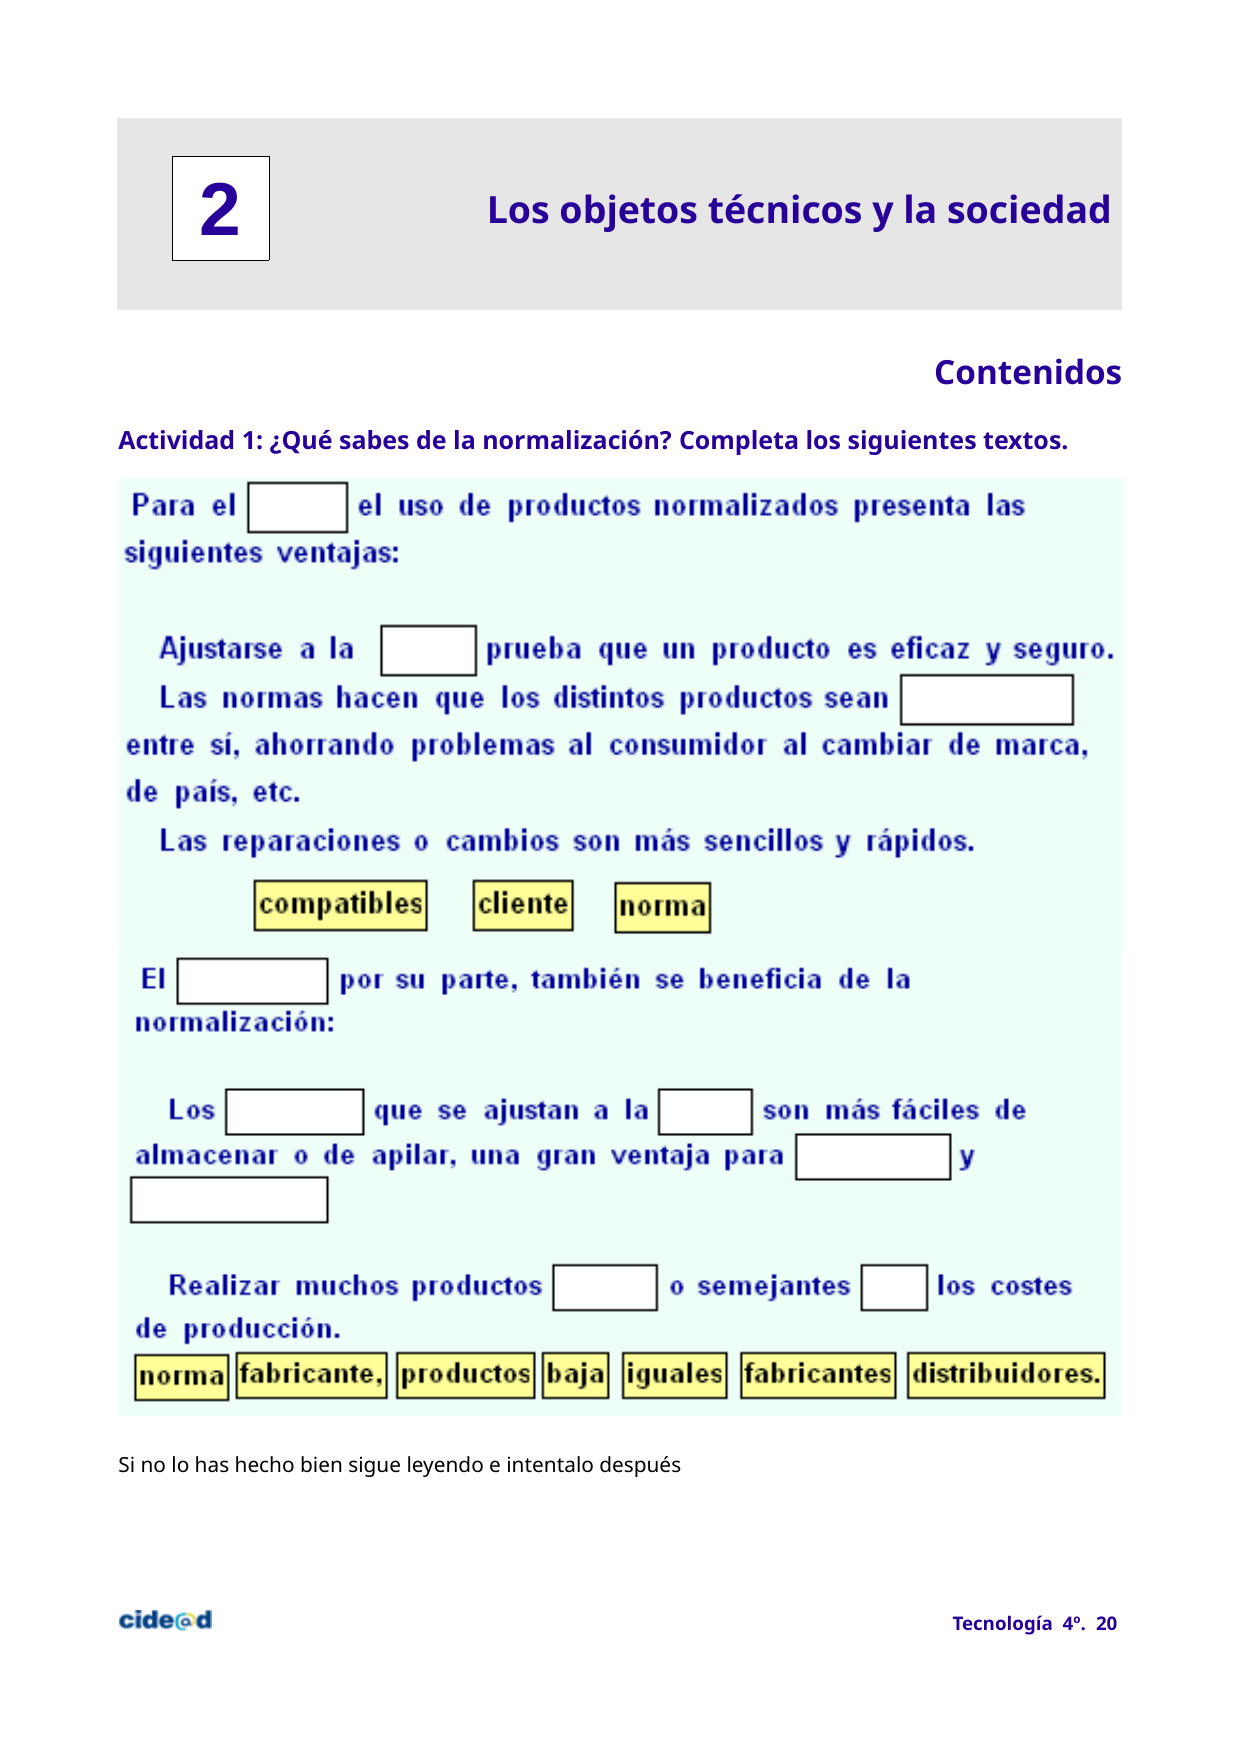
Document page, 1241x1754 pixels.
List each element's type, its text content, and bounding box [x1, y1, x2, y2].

table_header Los objetos técnicos y la sociedad [117, 118, 1122, 310]
text Actividad 1: ¿Qué sabes de la normalización? Completa los siguientes textos. [118, 423, 1122, 457]
text Contenidos [118, 349, 1122, 394]
picture [118, 1610, 212, 1632]
text Si no lo has hecho bien sigue leyendo e intentalo después [118, 1450, 1122, 1478]
